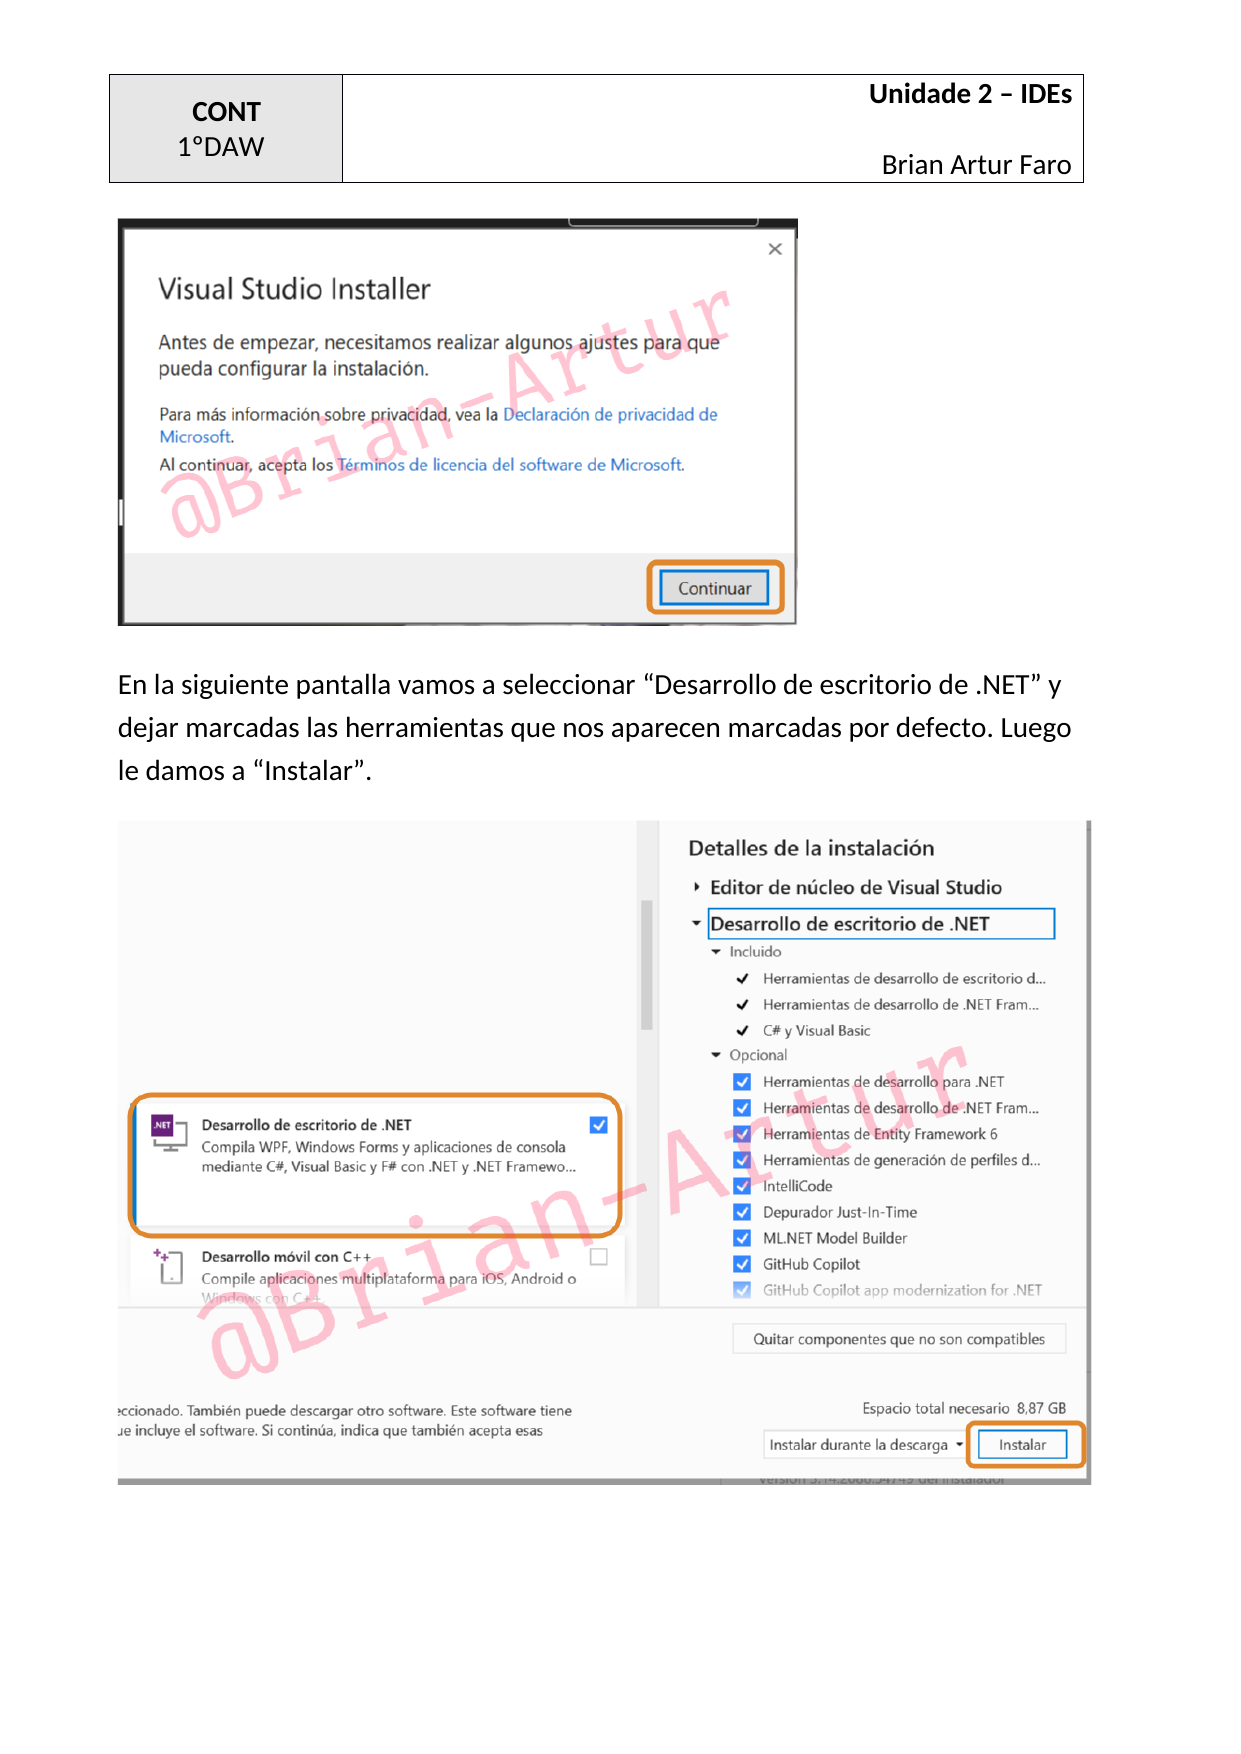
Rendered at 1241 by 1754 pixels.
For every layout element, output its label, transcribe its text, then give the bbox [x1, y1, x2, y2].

text En la siguiente pantalla vamos a seleccionar “Desarrollo de escritorio de .NET” y dejar marcadas las herramientas que nos aparecen marcadas por defecto. Luego le damos a “Instalar”. [118, 666, 1092, 787]
picture [117, 820, 1092, 1485]
picture [117, 218, 798, 626]
